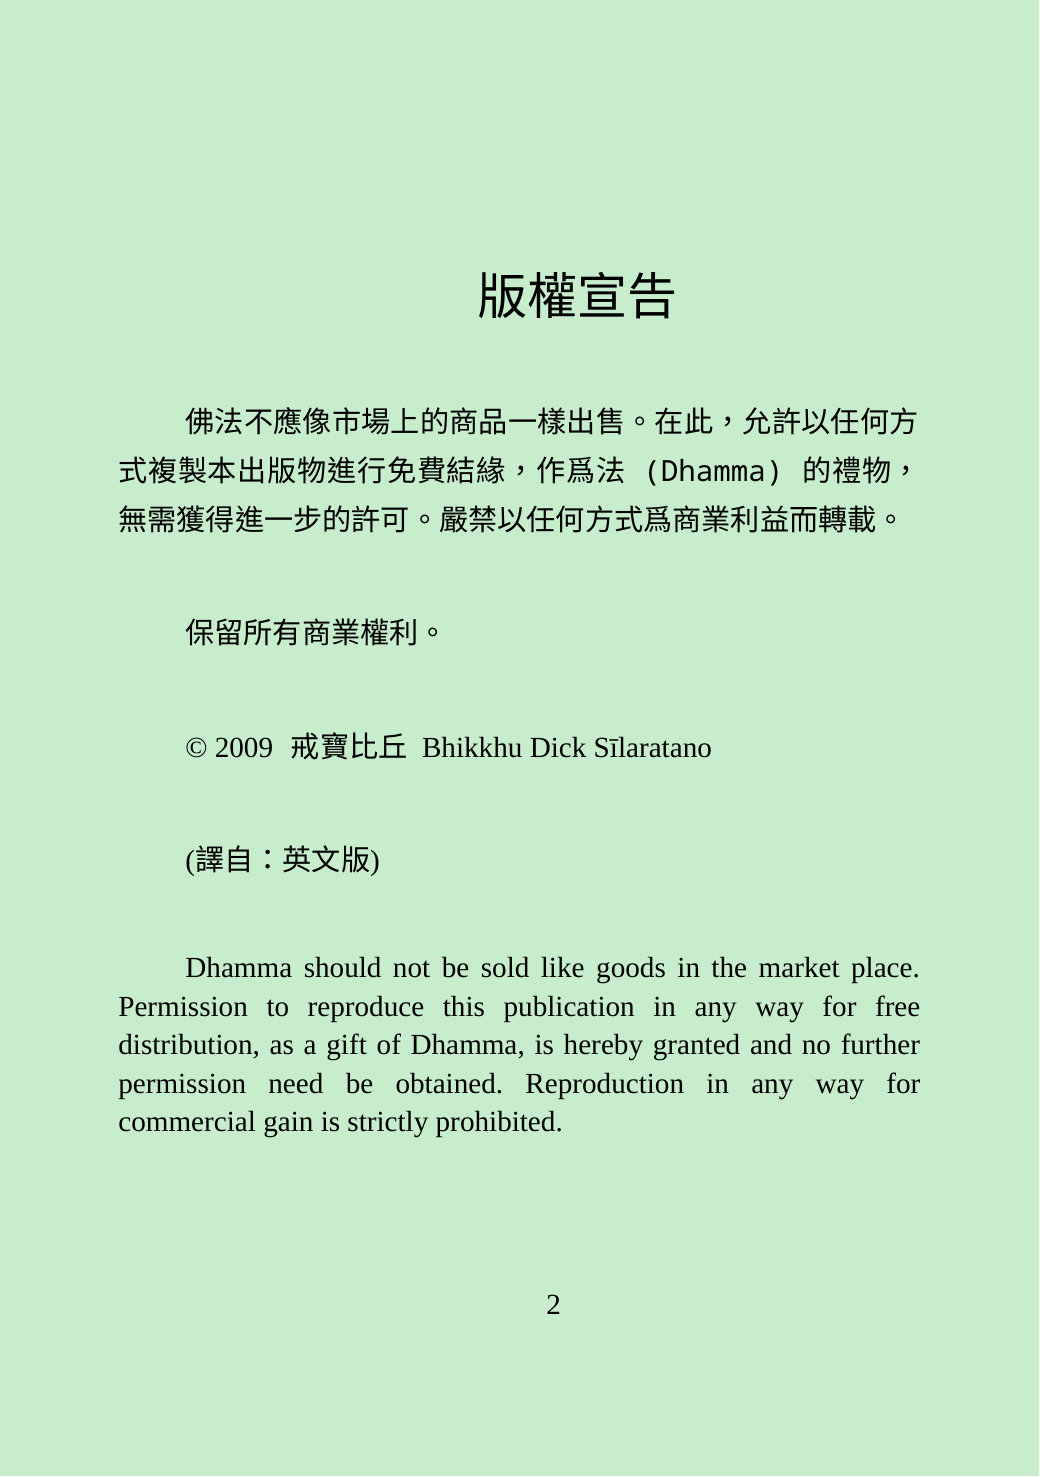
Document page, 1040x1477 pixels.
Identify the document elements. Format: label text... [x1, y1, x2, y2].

text 版權宣告 [118, 268, 921, 325]
text © 2009 戒寶比丘 Bhikkhu Dick Sīlaratano [118, 723, 921, 766]
text 保留所有商業權利。 [118, 609, 921, 652]
text Dhamma should not be sold like goods in the market place. Permission to reproduce this publication in any way for free distribution, as a gift of Dhamma, is hereby granted and no further permission need be obtained. Reproduction in any way for commercial gain is strictly prohibited. [118, 950, 921, 1138]
text (譯自：英文版) [118, 837, 921, 879]
text 佛法不應像市場上的商品一樣出售。在此，允許以任何方式複製本出版物進行免費結緣，作爲法 (Dhamma) 的禮物，無需獲得進一步的許可。嚴禁以任何方式爲商業利益而轉載。 [118, 399, 921, 538]
